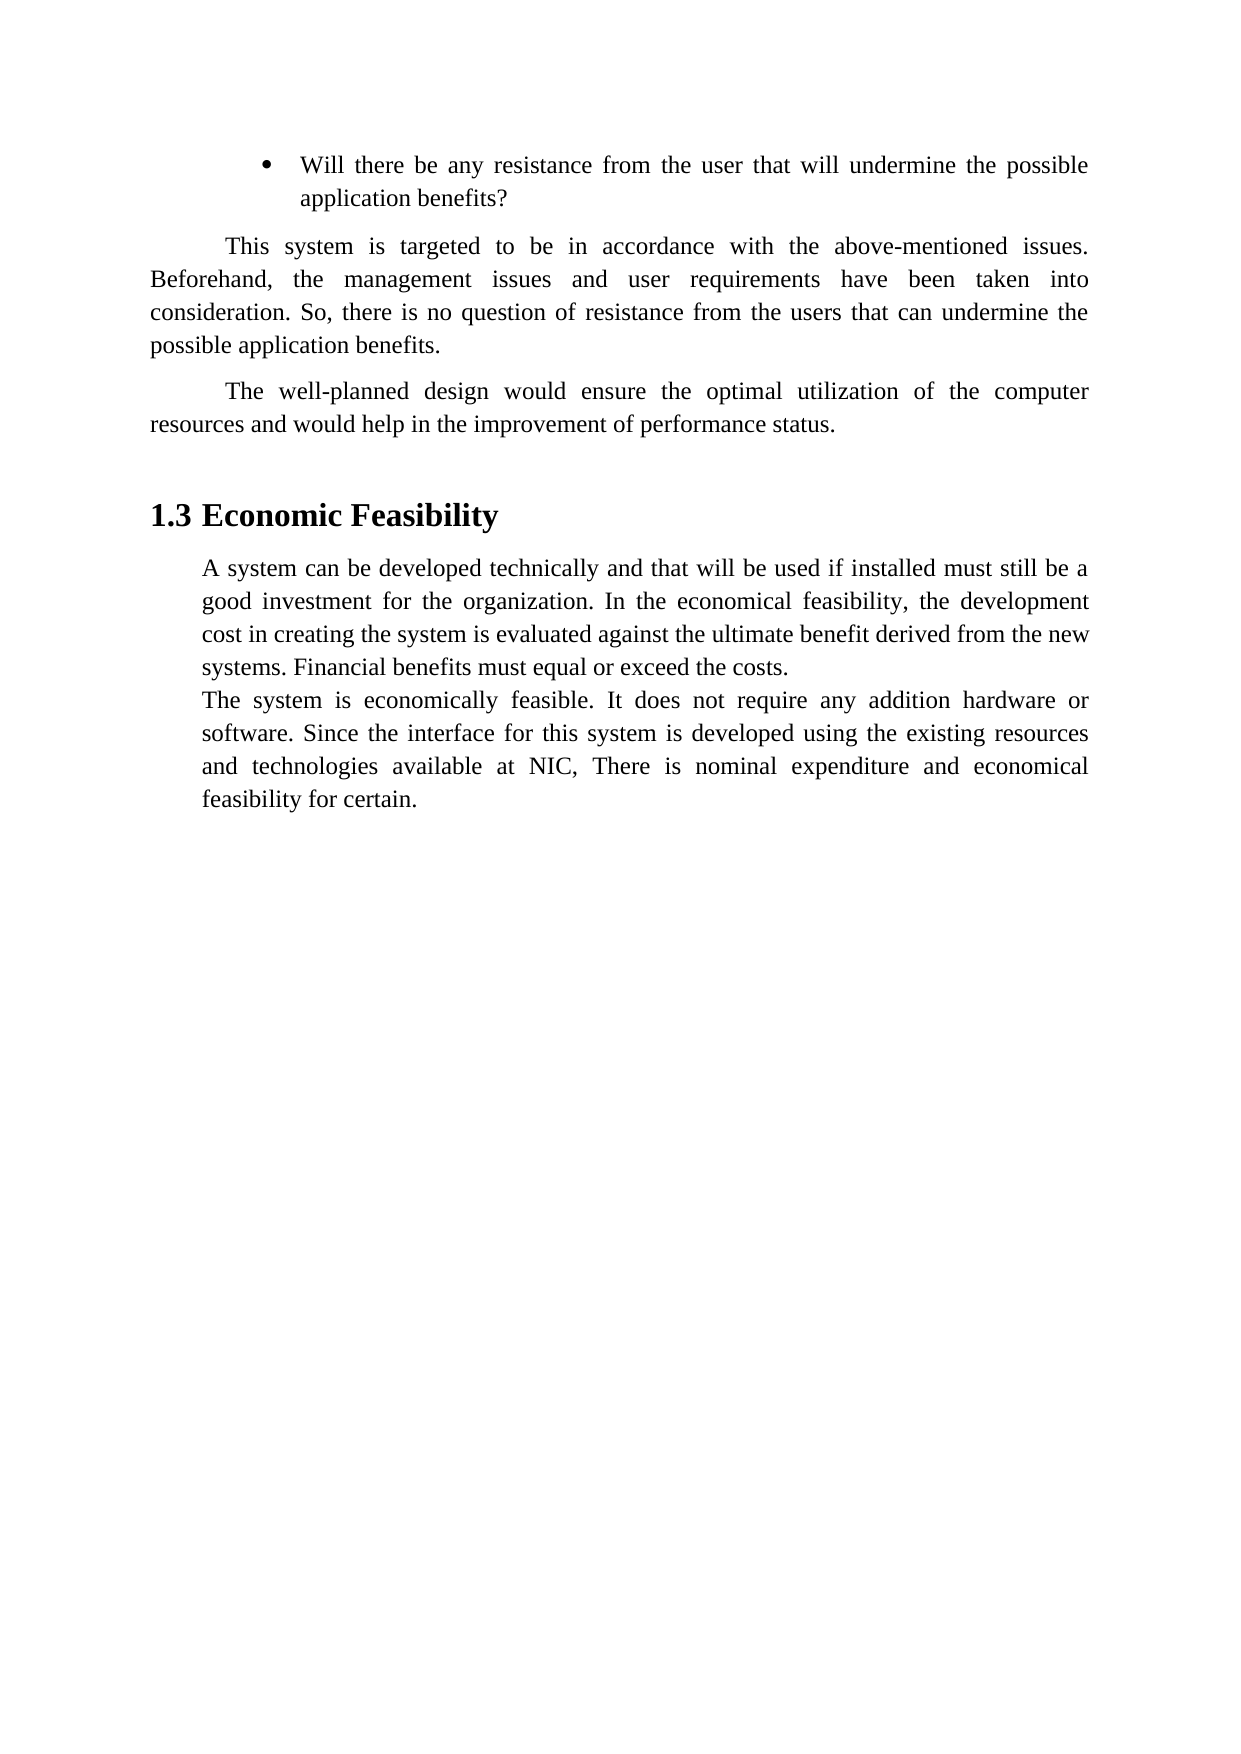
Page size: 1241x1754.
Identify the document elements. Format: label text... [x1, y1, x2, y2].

list Will there be any resistance from the user that will undermine the possible application benefits? [262, 150, 1090, 212]
text This system is targeted to be in accordance with the above-mentioned issues. Beforehand, the management issues and user requirements have been taken into consideration. So, there is no question of resistance from the users that can undermine the possible application benefits. [150, 231, 1090, 359]
list A system can be developed technically and that will be used if installed must still be a good investment for the organization. In the economical feasibility, the development cost in creating the system is evaluated against the ultimate benefit derived from the new systems. Financial benefits must equal or exceed the costs. [202, 553, 1090, 681]
list Economic Feasibility [150, 496, 1090, 534]
text The well-planned design would ensure the optimal utilization of the computer resources and would help in the improvement of performance status. [150, 376, 1090, 438]
list The system is economically feasible. It does not require any addition hardware or software. Since the interface for this system is developed using the existing resources and technologies available at NIC, There is nominal expenditure and economical feasibility for certain. [202, 685, 1090, 813]
